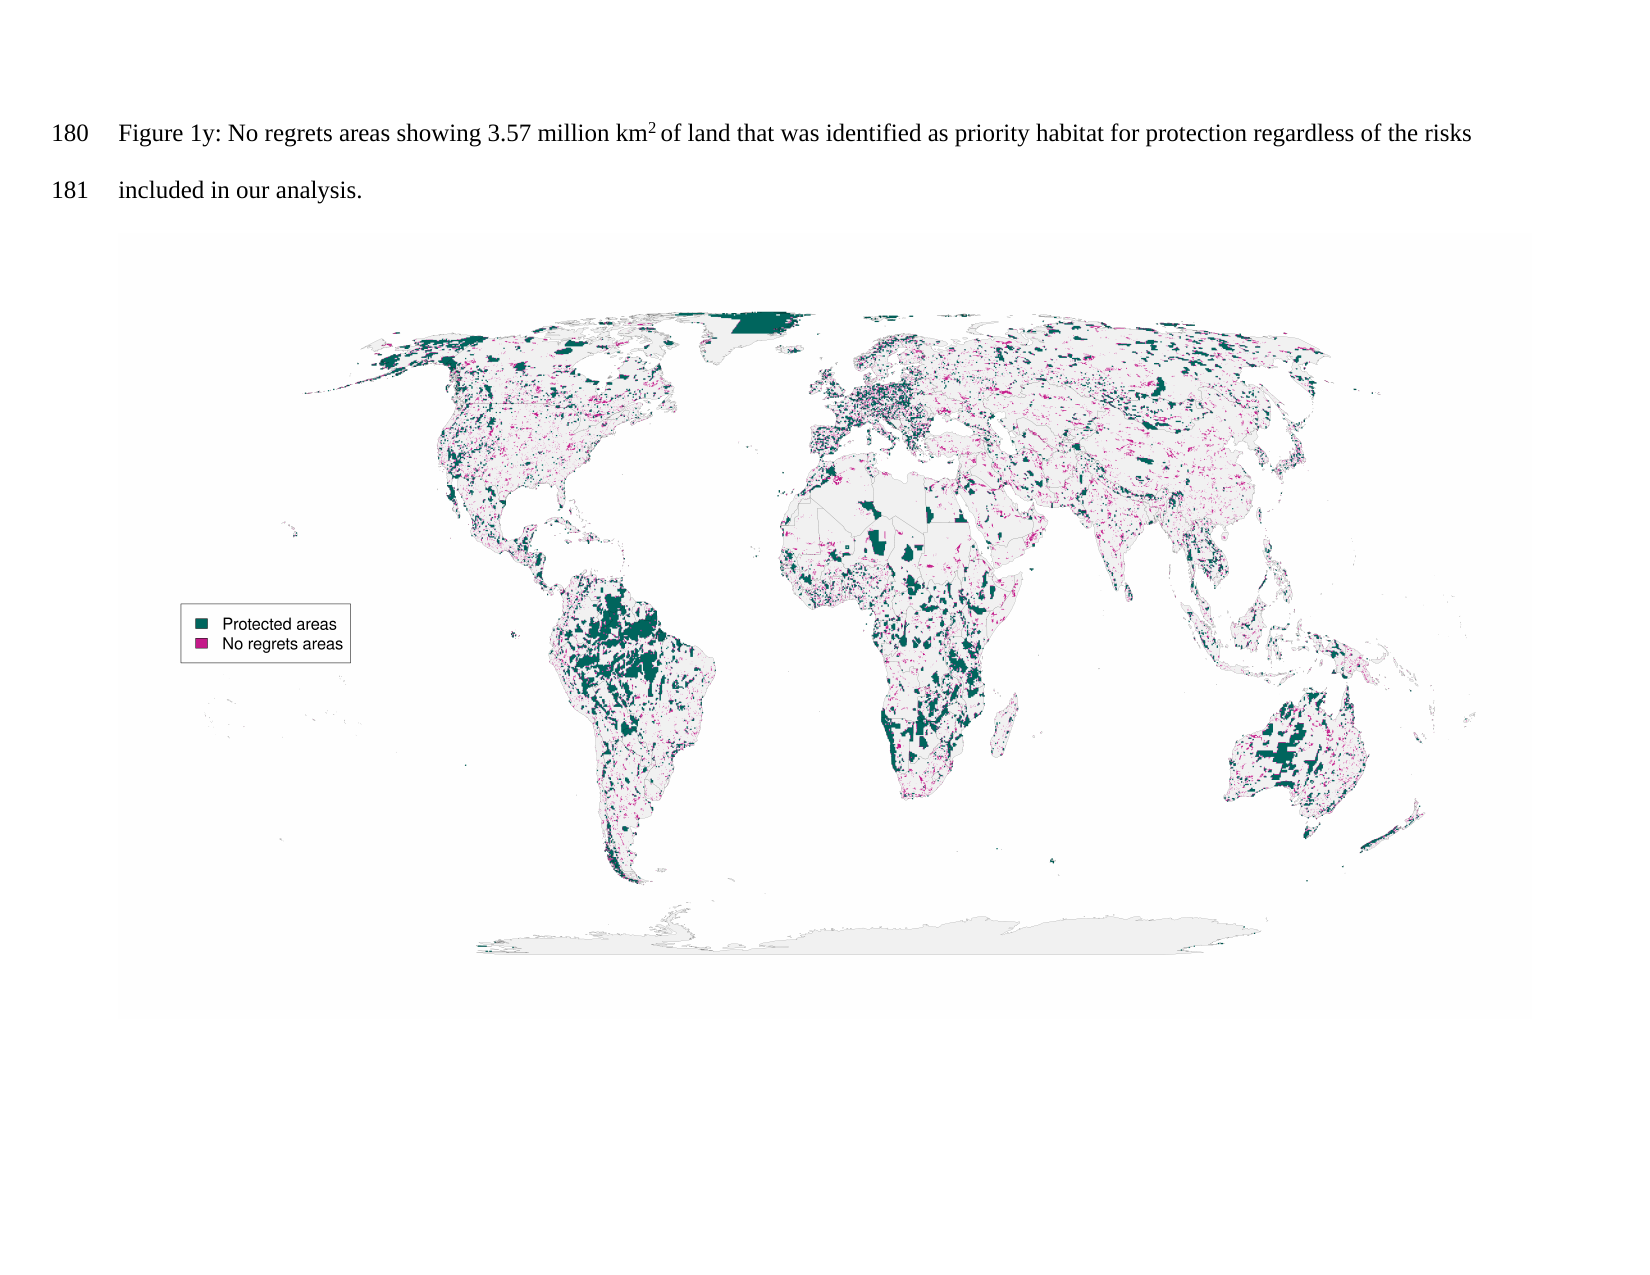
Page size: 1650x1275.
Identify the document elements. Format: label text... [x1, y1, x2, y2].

text Figure 1y: No regrets areas showing 3.57 million km2 of land that was identified as priority habitat for protection regardless of the risks included in our analysis. [118, 118, 1532, 204]
